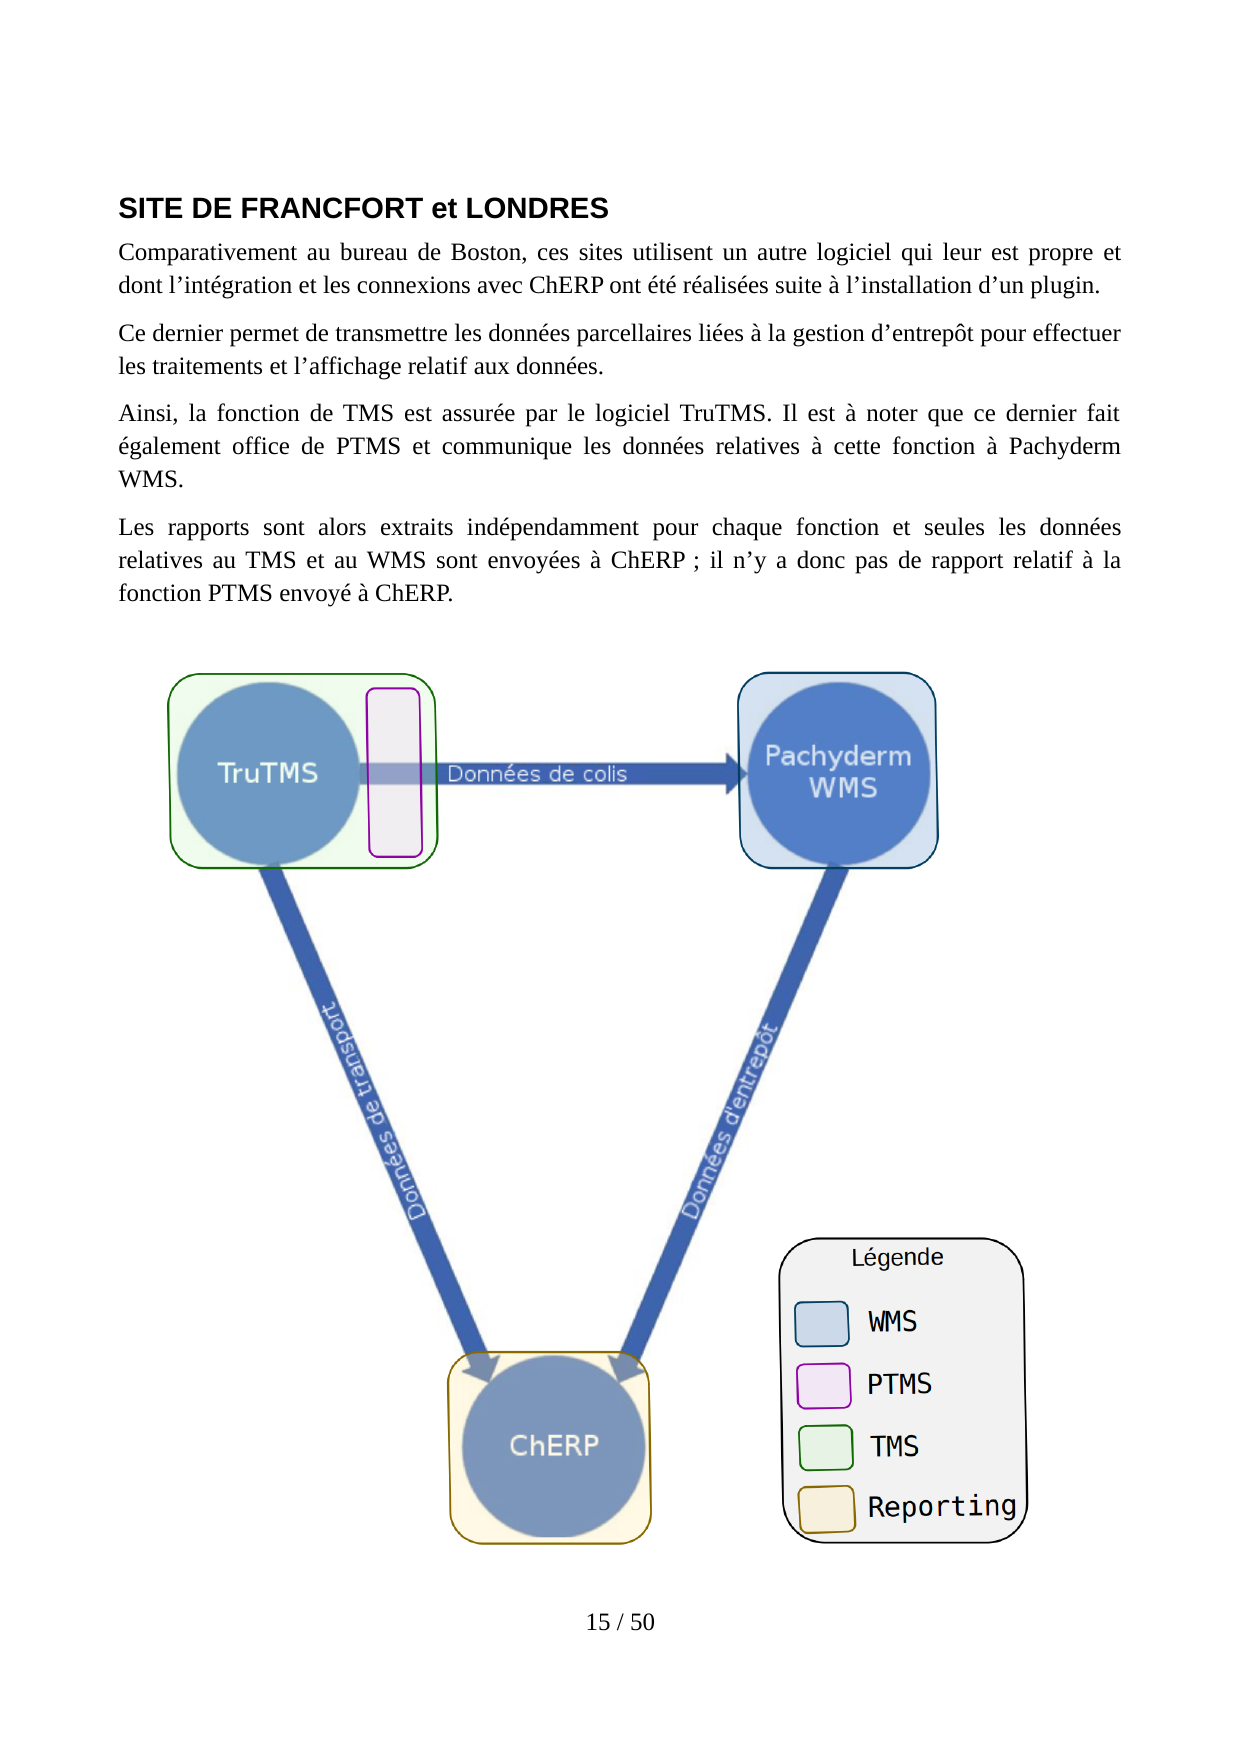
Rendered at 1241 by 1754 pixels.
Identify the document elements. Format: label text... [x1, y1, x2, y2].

picture [161, 669, 1034, 1548]
subtitle SITE DE FRANCFORT et LONDRES [118, 191, 1122, 225]
text Ce dernier permet de transmettre les données parcellaires liées à la gestion d’entrepôt pour effectuer les traitements et l’affichage relatif aux données. [118, 318, 1122, 379]
text Comparativement au bureau de Boston, ces sites utilisent un autre logiciel qui leur est propre et dont l’intégration et les connexions avec ChERP ont été réalisées suite à l’installation d’un plugin. [118, 237, 1122, 299]
text Ainsi, la fonction de TMS est assurée par le logiciel TruTMS. Il est à noter que ce dernier fait également office de PTMS et communique les données relatives à cette fonction à Pachyderm WMS. [118, 398, 1122, 493]
text Les rapports sont alors extraits indépendamment pour chaque fonction et seules les données relatives au TMS et au WMS sont envoyées à ChERP ; il n’y a donc pas de rapport relatif à la fonction PTMS envoyé à ChERP. [118, 512, 1122, 607]
